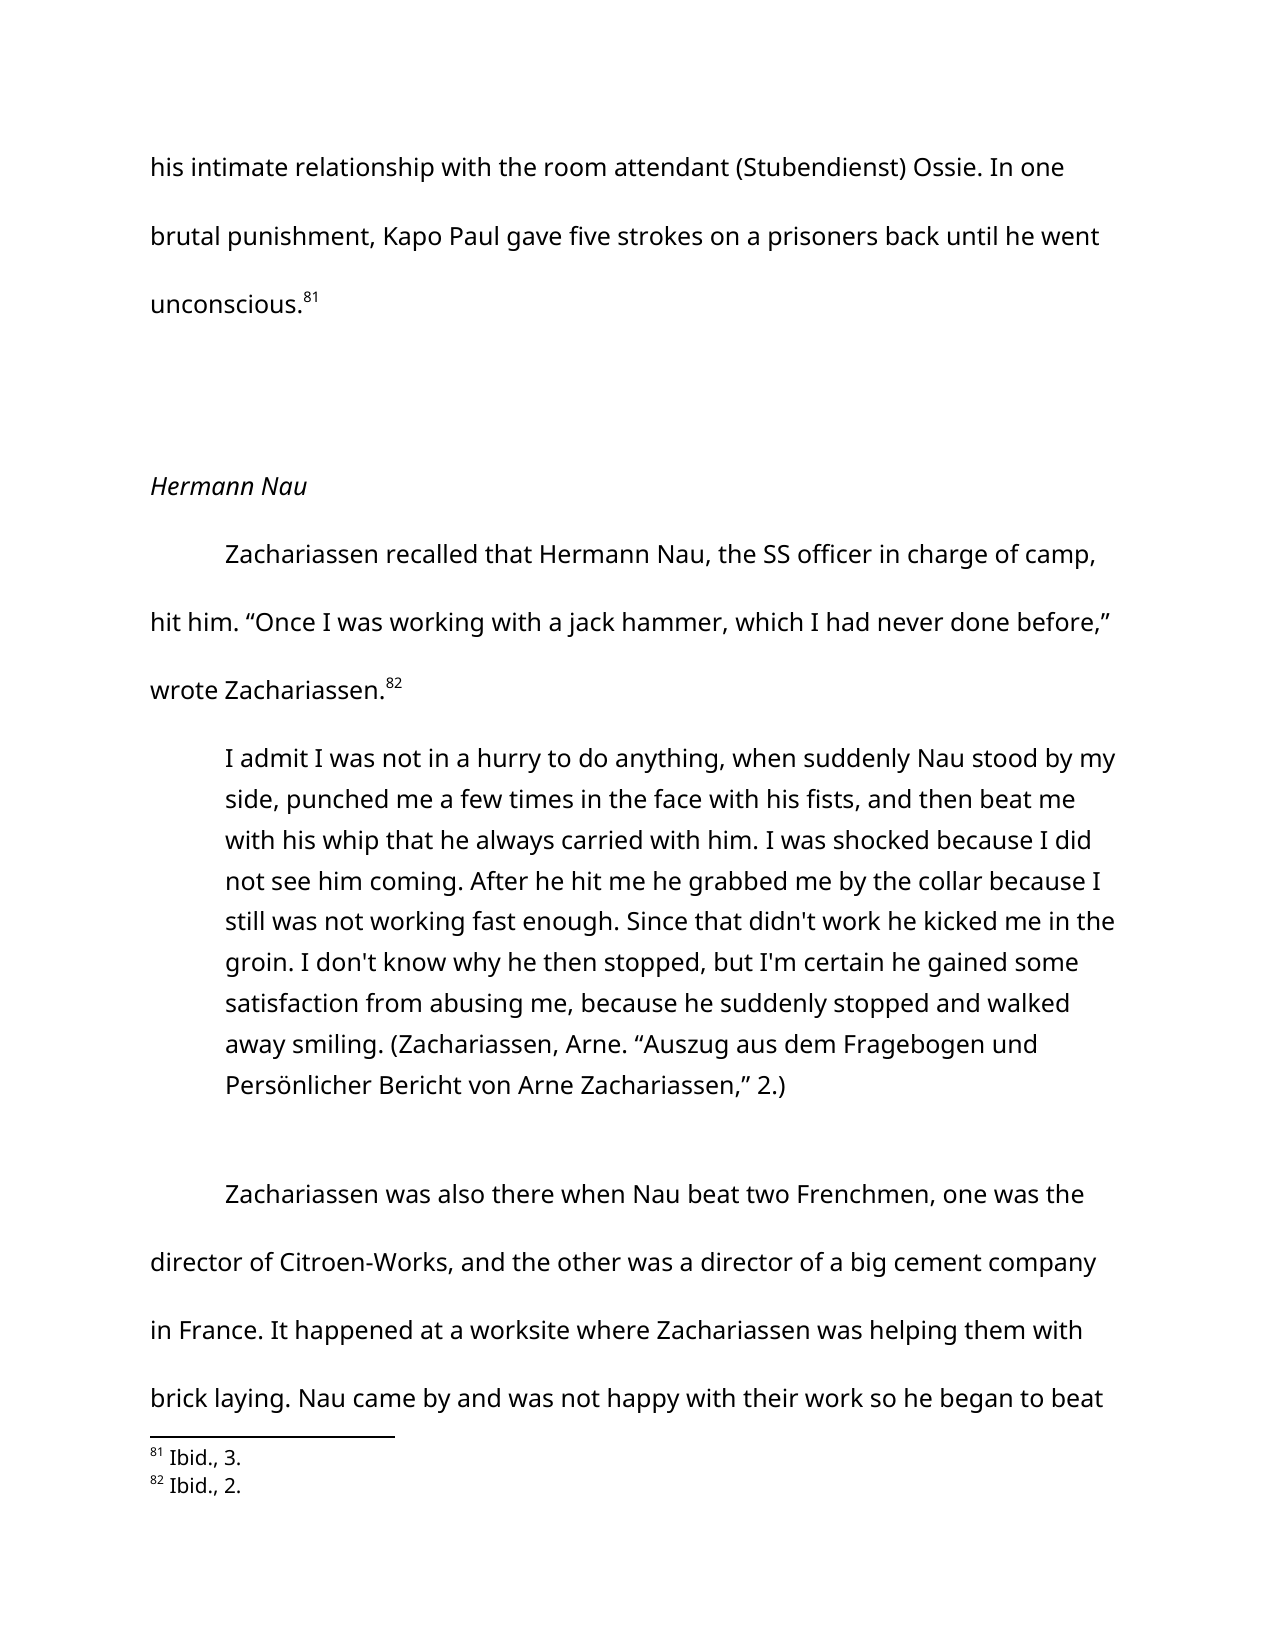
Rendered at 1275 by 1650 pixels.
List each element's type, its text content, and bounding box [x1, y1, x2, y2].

text Hermann Nau [150, 468, 1125, 502]
text Zachariassen was also there when Nau beat two Frenchmen, one was the director of Citroen-Works, and the other was a director of a big cement company in France. It happened at a worksite where Zachariassen was helping them with brick laying. Nau came by and was not happy with their work so he began to beat [150, 1176, 1125, 1415]
text Ibid., 3. [150, 1443, 1125, 1472]
text Ibid., 2. [150, 1472, 1125, 1500]
text his intimate relationship with the room attendant (Stubendienst) Ossie. In one brutal punishment, Kapo Paul gave five strokes on a prisoners back until he went unconscious. [150, 150, 1125, 320]
text Zachariassen recalled that Hermann Nau, the SS officer in charge of camp, hit him. “Once I was working with a jack hammer, which I had never done before,” wrote Zachariassen. [150, 536, 1125, 707]
text I admit I was not in a hurry to do anything, when suddenly Nau stood by my side, punched me a few times in the face with his fists, and then beat me with his whip that he always carried with him. I was shocked because I did not see him coming. After he hit me he grabbed me by the collar because I still was not working fast enough. Since that didn't work he kicked me in the groin. I don't know why he then stopped, but I'm certain he gained some satisfaction from abusing me, because he suddenly stopped and walked away smiling. (Zachariassen, Arne. “Auszug aus dem Fragebogen und Persönlicher Bericht von Arne Zachariassen,” 2.) [225, 741, 1125, 1101]
